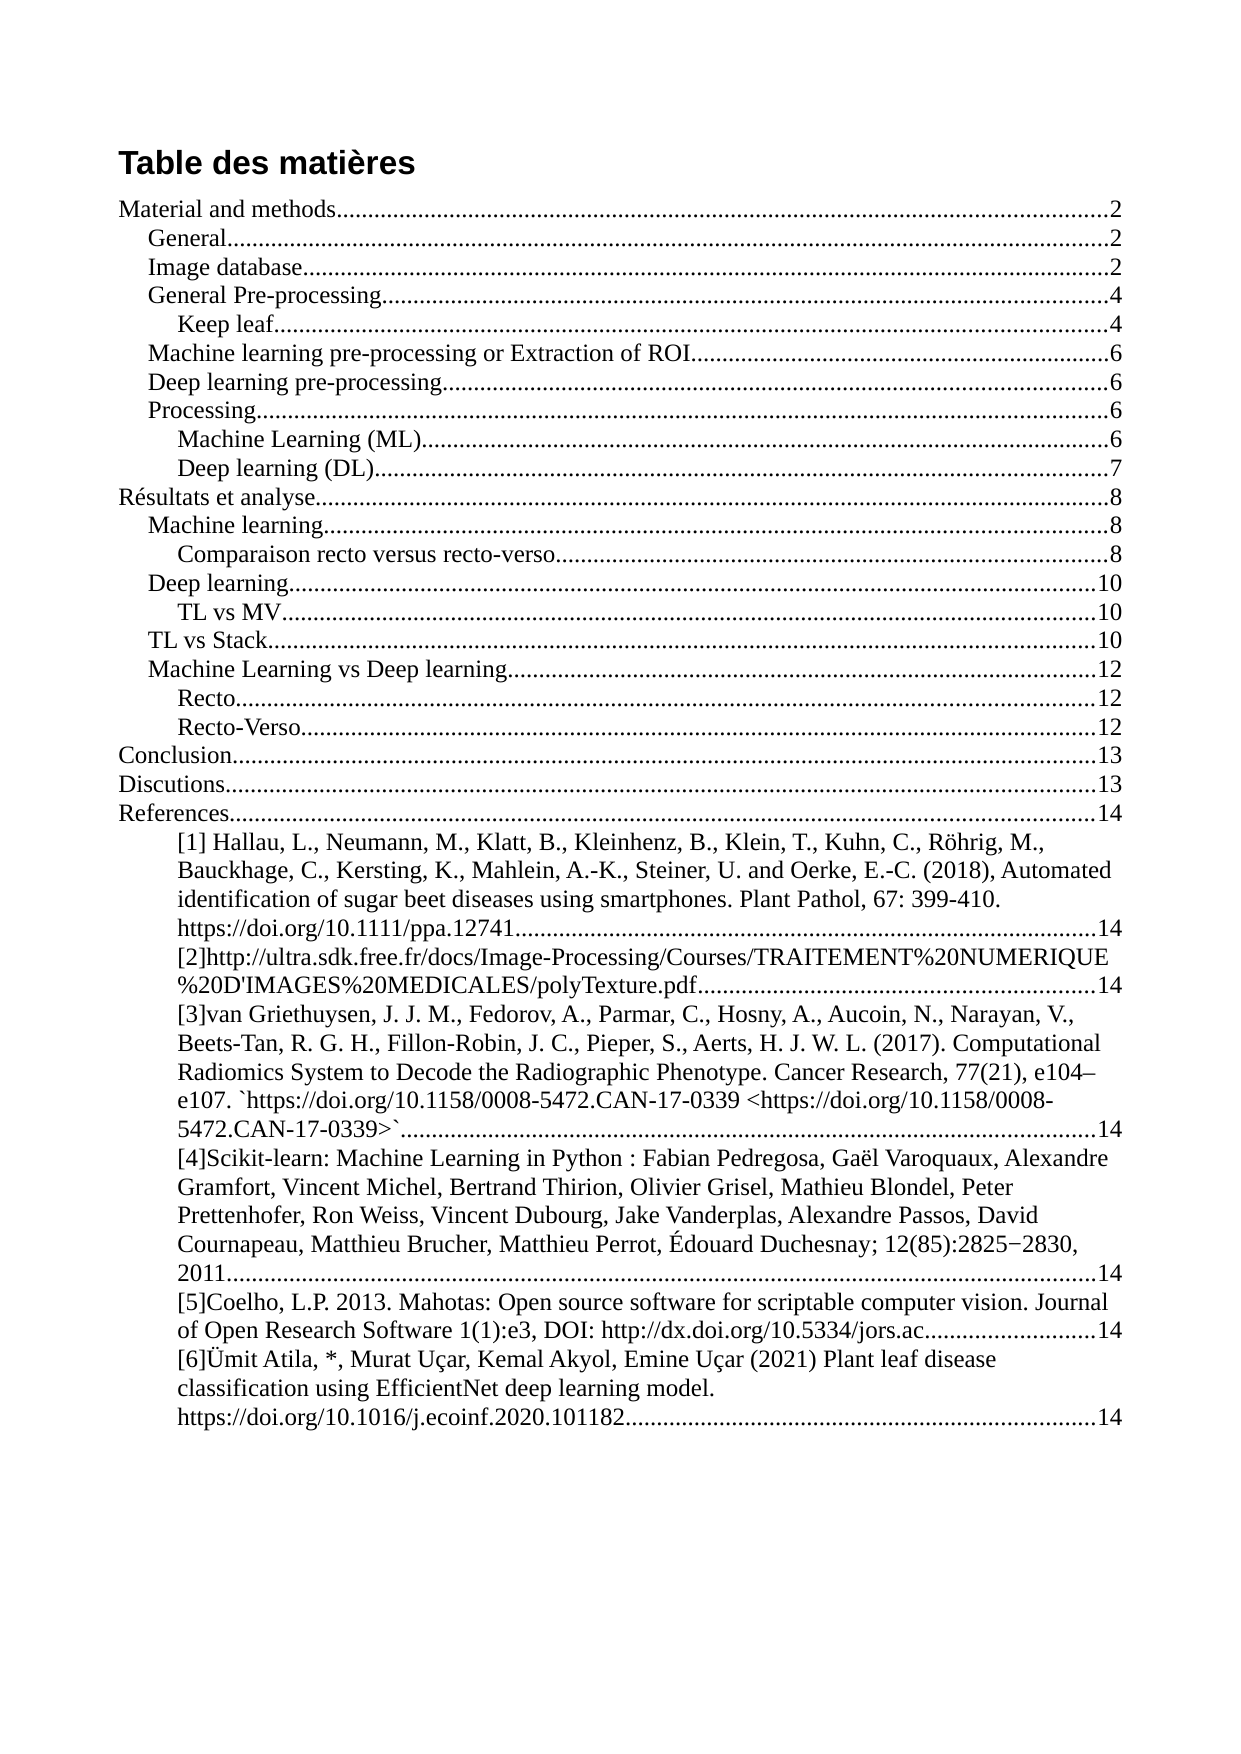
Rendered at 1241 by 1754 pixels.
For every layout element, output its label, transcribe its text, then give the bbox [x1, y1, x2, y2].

text Deep learning (DL) 7 [177, 453, 1122, 482]
text [4]Scikit-learn: Machine Learning in Python : Fabian Pedregosa, Gaël Varoquaux, Alexandre Gramfort, Vincent Michel, Bertrand Thirion, Olivier Grisel, Mathieu Blondel, Peter Prettenhofer, Ron Weiss, Vincent Dubourg, Jake Vanderplas, Alexandre Passos, David Cournapeau, Matthieu Brucher, Matthieu Perrot, Édouard Duchesnay; 12(85):2825−2830, 2011. 14 [177, 1143, 1122, 1287]
text Machine learning pre-processing or Extraction of ROI 6 [148, 338, 1122, 367]
text Deep learning 10 [148, 568, 1122, 597]
text General 2 [148, 223, 1122, 252]
text Recto-Verso 12 [177, 712, 1122, 740]
text [2]http://ultra.sdk.free.fr/docs/Image-Processing/Courses/TRAITEMENT%20NUMERIQUE%20D'IMAGES%20MEDICALES/polyTexture.pdf 14 [177, 942, 1122, 999]
text [6]Ümit Atila, *, Murat Uçar, Kemal Akyol, Emine Uçar (2021) Plant leaf disease classification using EfficientNet deep learning model. https://doi.org/10.1016/j.ecoinf.2020.101182 14 [177, 1344, 1122, 1430]
text General Pre-processing 4 [148, 280, 1122, 309]
text Machine Learning vs Deep learning 12 [148, 654, 1122, 683]
text References 14 [118, 798, 1122, 827]
subtitle Table des matières [118, 143, 1122, 182]
text [5]Coelho, L.P. 2013. Mahotas: Open source software for scriptable computer vision. Journal of Open Research Software 1(1):e3, DOI: http://dx.doi.org/10.5334/jors.ac 14 [177, 1287, 1122, 1344]
text Deep learning pre-processing 6 [148, 367, 1122, 395]
text Machine Learning (ML) 6 [177, 424, 1122, 453]
text Keep leaf 4 [177, 309, 1122, 338]
text Conclusion 13 [118, 740, 1122, 769]
text Recto 12 [177, 683, 1122, 712]
text Material and methods 2 [118, 194, 1122, 223]
text TL vs Stack 10 [148, 625, 1122, 654]
text [3]van Griethuysen, J. J. M., Fedorov, A., Parmar, C., Hosny, A., Aucoin, N., Narayan, V., Beets-Tan, R. G. H., Fillon-Robin, J. C., Pieper, S., Aerts, H. J. W. L. (2017). Computational Radiomics System to Decode the Radiographic Phenotype. Cancer Research, 77(21), e104–e107. `https://doi.org/10.1158/0008-5472.CAN-17-0339 <https://doi.org/10.1158/0008-5472.CAN-17-0339>` 14 [177, 999, 1122, 1143]
text Discutions 13 [118, 769, 1122, 798]
text Image database 2 [148, 252, 1122, 280]
text Comparaison recto versus recto-verso 8 [177, 539, 1122, 568]
text Machine learning 8 [148, 510, 1122, 539]
text TL vs MV 10 [177, 597, 1122, 625]
text Résultats et analyse 8 [118, 482, 1122, 510]
text Processing 6 [148, 395, 1122, 424]
text [1] Hallau, L., Neumann, M., Klatt, B., Kleinhenz, B., Klein, T., Kuhn, C., Röhrig, M., Bauckhage, C., Kersting, K., Mahlein, A.‐K., Steiner, U. and Oerke, E.‐C. (2018), Automated identification of sugar beet diseases using smartphones. Plant Pathol, 67: 399-410. https://doi.org/10.1111/ppa.12741 14 [177, 827, 1122, 942]
